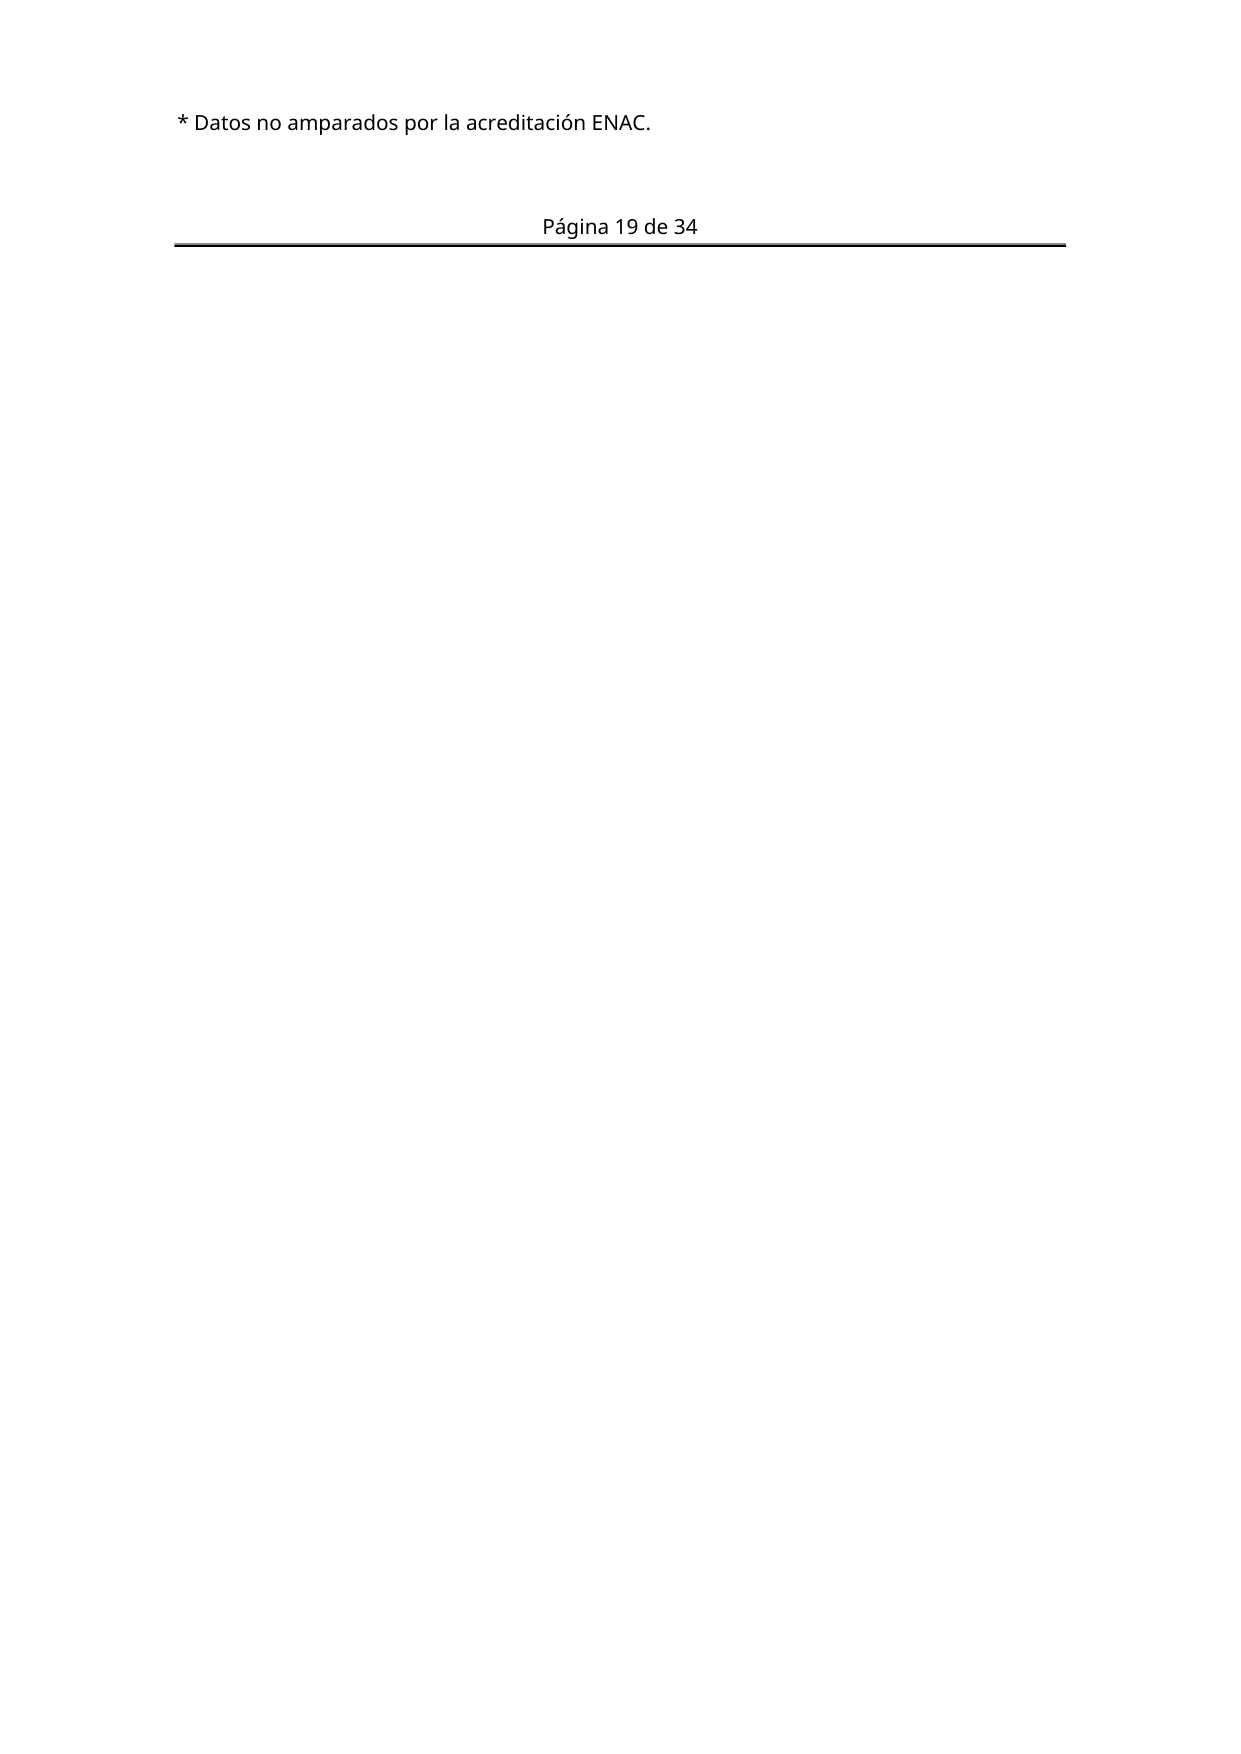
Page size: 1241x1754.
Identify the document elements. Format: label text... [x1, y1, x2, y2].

text Página 19 de 34 [150, 212, 1089, 241]
picture [174, 243, 1067, 247]
text * Datos no amparados por la acreditación ENAC. [177, 108, 1142, 137]
